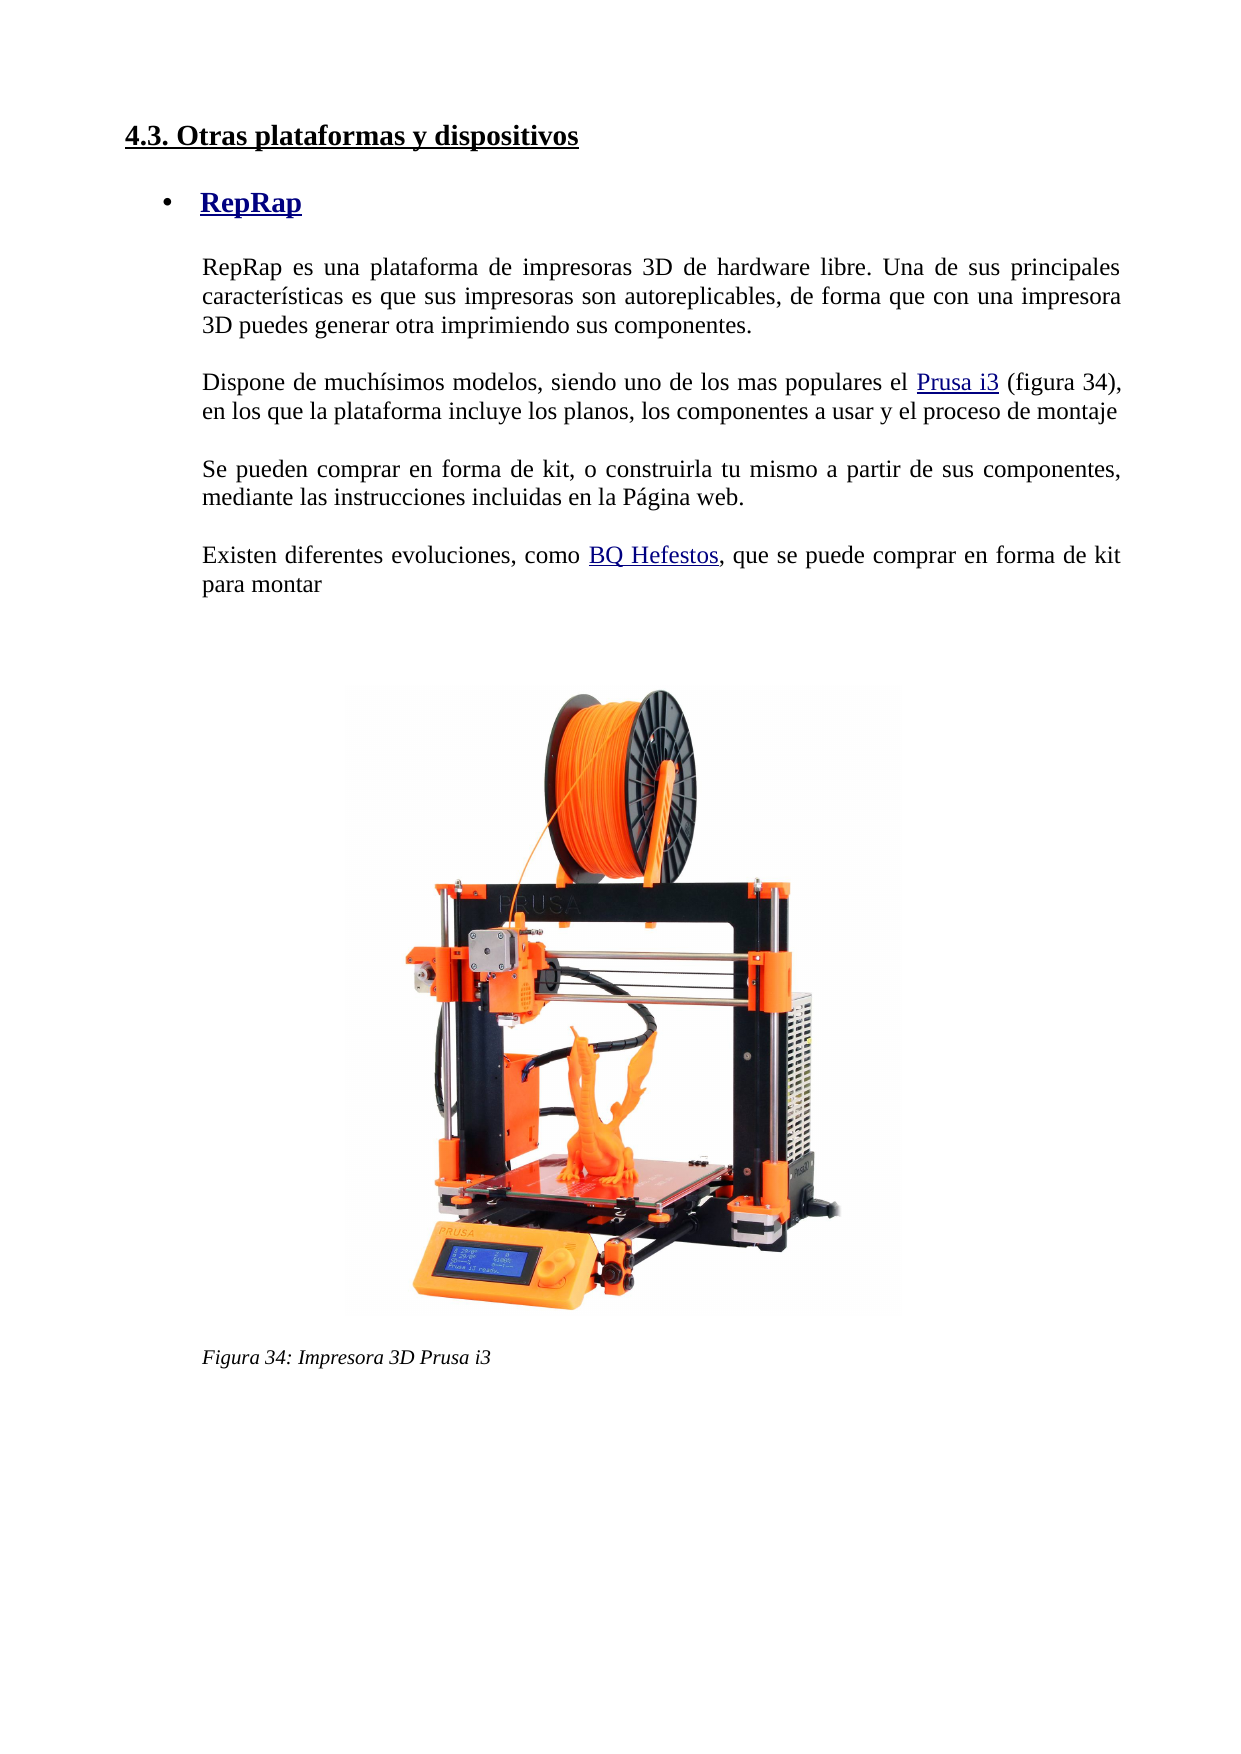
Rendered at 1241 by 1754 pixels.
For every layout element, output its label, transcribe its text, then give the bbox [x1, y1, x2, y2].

text RepRap es una plataforma de impresoras 3D de hardware libre. Una de sus principales características es que sus impresoras son autoreplicables, de forma que con una impresora 3D puedes generar otra imprimiendo sus componentes. [202, 252, 1122, 339]
picture [344, 685, 903, 1316]
text Se pueden comprar en forma de kit, o construirla tu mismo a partir de sus componentes, mediante las instrucciones incluidas en la Página web. [202, 454, 1122, 511]
list RepRap [162, 185, 1122, 219]
text Dispone de muchísimos modelos, siendo uno de los mas populares el Prusa i3 (figura 34), en los que la plataforma incluye los planos, los componentes a usar y el proceso de montaje [202, 367, 1122, 425]
text 4.3. Otras plataformas y dispositivos [125, 118, 1122, 152]
text Existen diferentes evoluciones, como BQ Hefestos, que se puede comprar en forma de kit para montar [202, 540, 1122, 597]
text Figura 34: Impresora 3D Prusa i3 [202, 1345, 1122, 1369]
